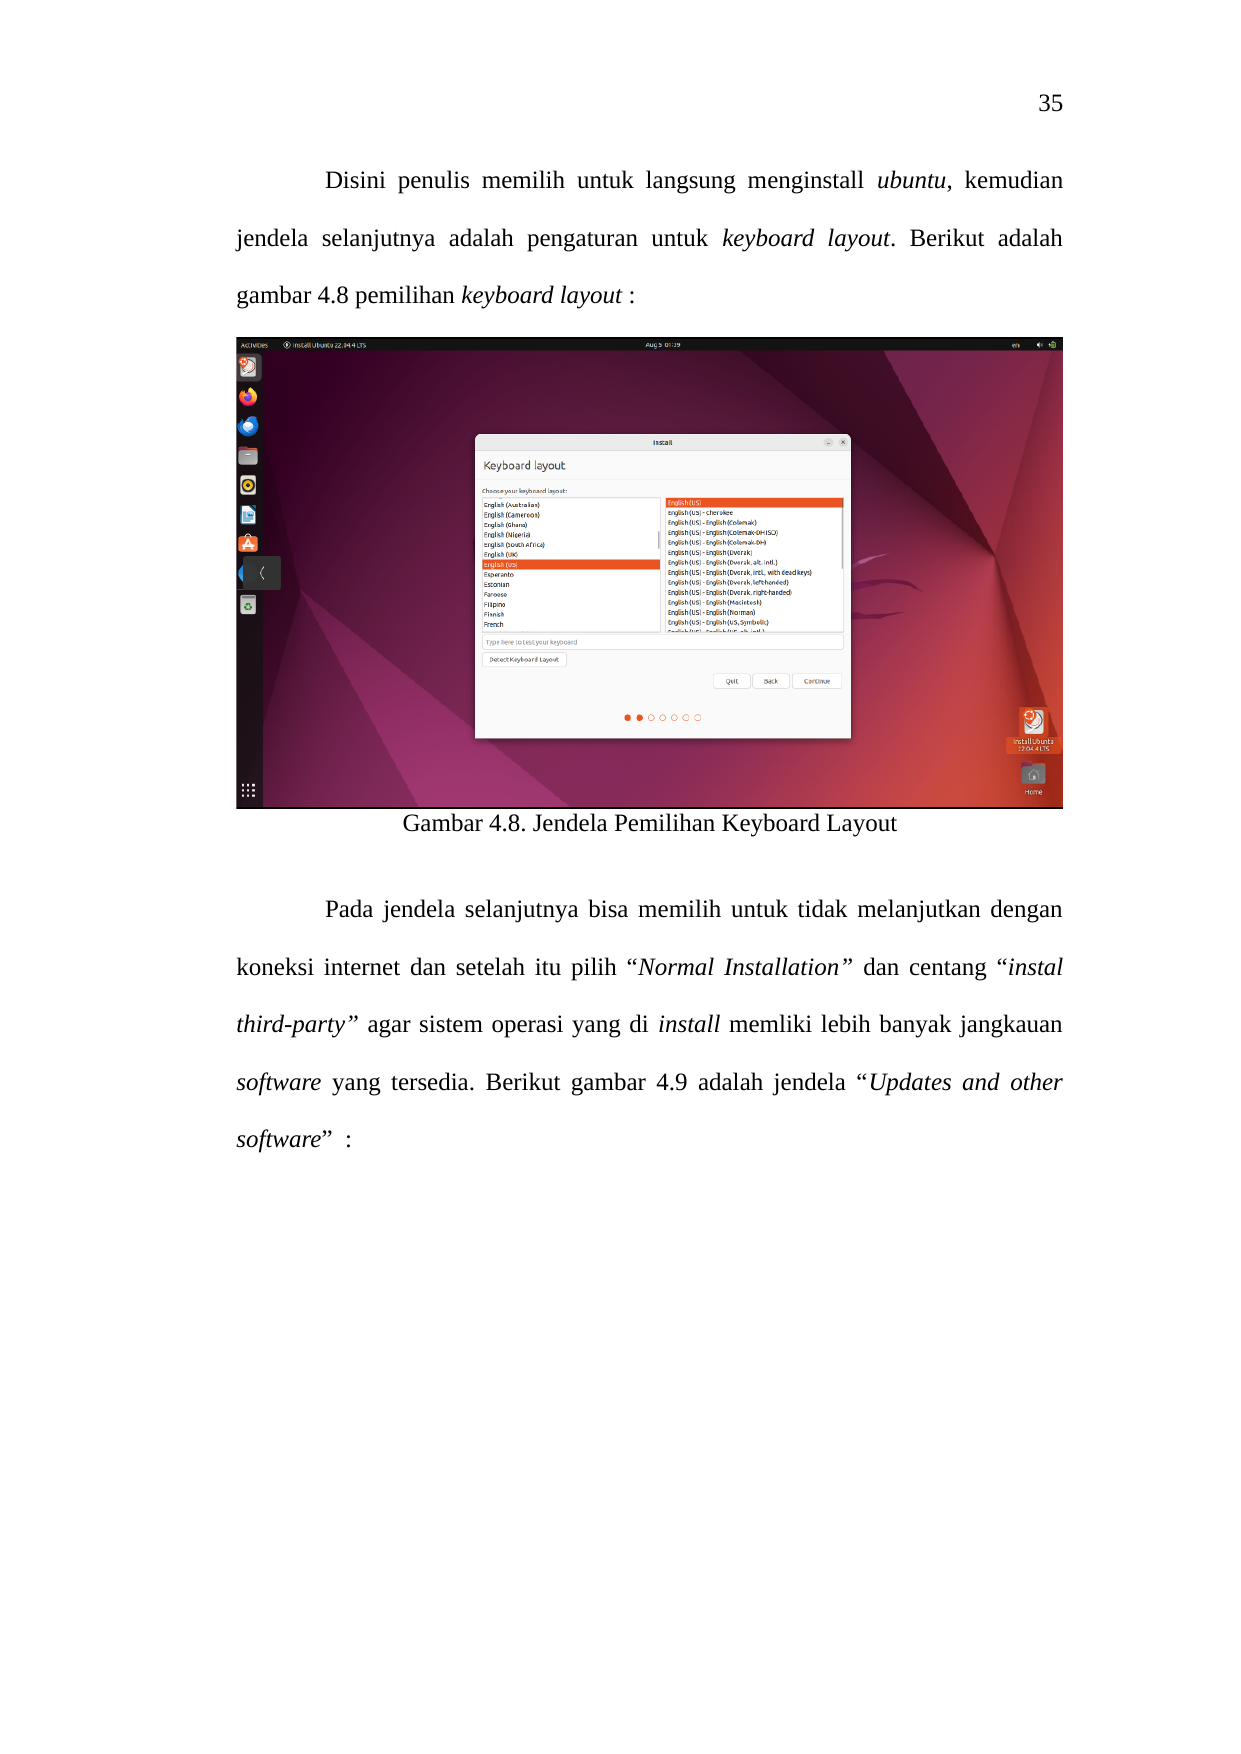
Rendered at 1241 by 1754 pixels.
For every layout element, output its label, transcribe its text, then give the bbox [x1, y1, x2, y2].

text Gambar 4.8. Jendela pemilihan keyboard layout [236, 809, 1063, 837]
text Pada jendela selanjutnya bisa memilih untuk tidak melanjutkan dengan koneksi internet dan setelah itu pilih “Normal Installation” dan centang “instal third-party” agar sistem operasi yang di install memliki lebih banyak jangkauan software yang tersedia. Berikut gambar 4.9 adalah jendela “Updates and other software” : [236, 837, 1063, 1153]
picture [236, 337, 1063, 809]
text Disini penulis memilih untuk langsung menginstall ubuntu, kemudian jendela selanjutnya adalah pengaturan untuk keyboard layout. Berikut adalah gambar 4.8 pemilihan keyboard layout : [236, 165, 1063, 309]
